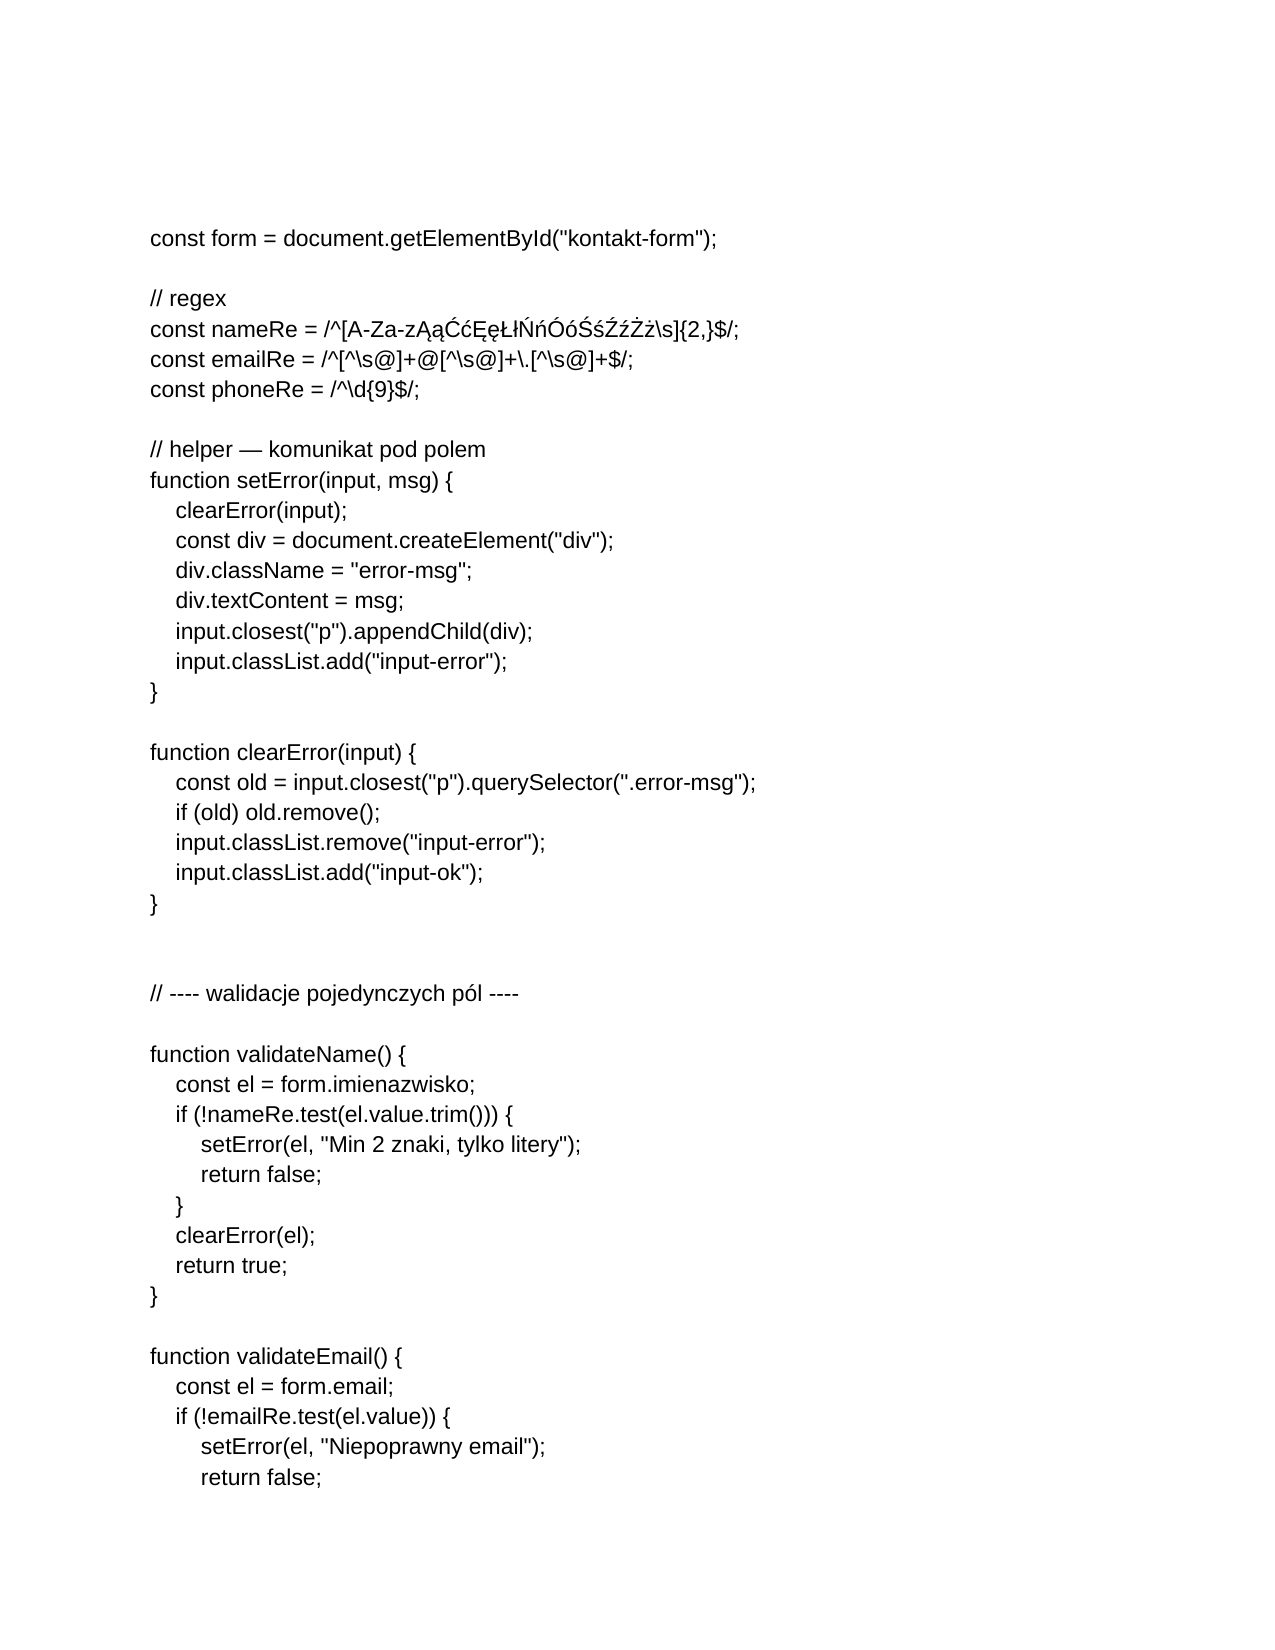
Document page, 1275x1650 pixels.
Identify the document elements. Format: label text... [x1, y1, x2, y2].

text const el = form.imienazwisko; [150, 1071, 1125, 1097]
text } [150, 889, 1125, 916]
text // ---- walidacje pojedynczych pól ---- [150, 980, 1125, 1007]
text if (old) old.remove(); [150, 799, 1125, 825]
text function validateEmail() { [150, 1343, 1125, 1369]
text } [150, 678, 1125, 704]
text setError(el, "Min 2 znaki, tylko litery"); [150, 1131, 1125, 1158]
text const form = document.getElementById("kontakt-form"); [150, 225, 1125, 251]
text input.closest("p").appendChild(div); [150, 618, 1125, 644]
text input.classList.add("input-ok"); [150, 859, 1125, 886]
text return true; [150, 1252, 1125, 1278]
text const phoneRe = /^\d{9}$/; [150, 376, 1125, 402]
text div.className = "error-msg"; [150, 557, 1125, 584]
text function setError(input, msg) { [150, 467, 1125, 493]
text function clearError(input) { [150, 738, 1125, 765]
text } [150, 1282, 1125, 1309]
text input.classList.remove("input-error"); [150, 829, 1125, 856]
text function validateName() { [150, 1041, 1125, 1067]
text const old = input.closest("p").querySelector(".error-msg"); [150, 769, 1125, 795]
text // helper — komunikat pod polem [150, 436, 1125, 463]
text return false; [150, 1161, 1125, 1188]
text if (!emailRe.test(el.value)) { [150, 1403, 1125, 1429]
text const el = form.email; [150, 1373, 1125, 1399]
text div.textContent = msg; [150, 587, 1125, 614]
text const nameRe = /^[A-Za-zĄąĆćĘęŁłŃńÓóŚśŹźŻż\s]{2,}$/; [150, 316, 1125, 342]
text // regex [150, 285, 1125, 312]
text return false; [150, 1463, 1125, 1490]
text setError(el, "Niepoprawny email"); [150, 1433, 1125, 1460]
text clearError(input); [150, 497, 1125, 523]
text if (!nameRe.test(el.value.trim())) { [150, 1101, 1125, 1127]
text clearError(el); [150, 1222, 1125, 1248]
text const emailRe = /^[^\s@]+@[^\s@]+\.[^\s@]+$/; [150, 346, 1125, 372]
text input.classList.add("input-error"); [150, 648, 1125, 674]
text } [150, 1192, 1125, 1218]
text const div = document.createElement("div"); [150, 527, 1125, 553]
